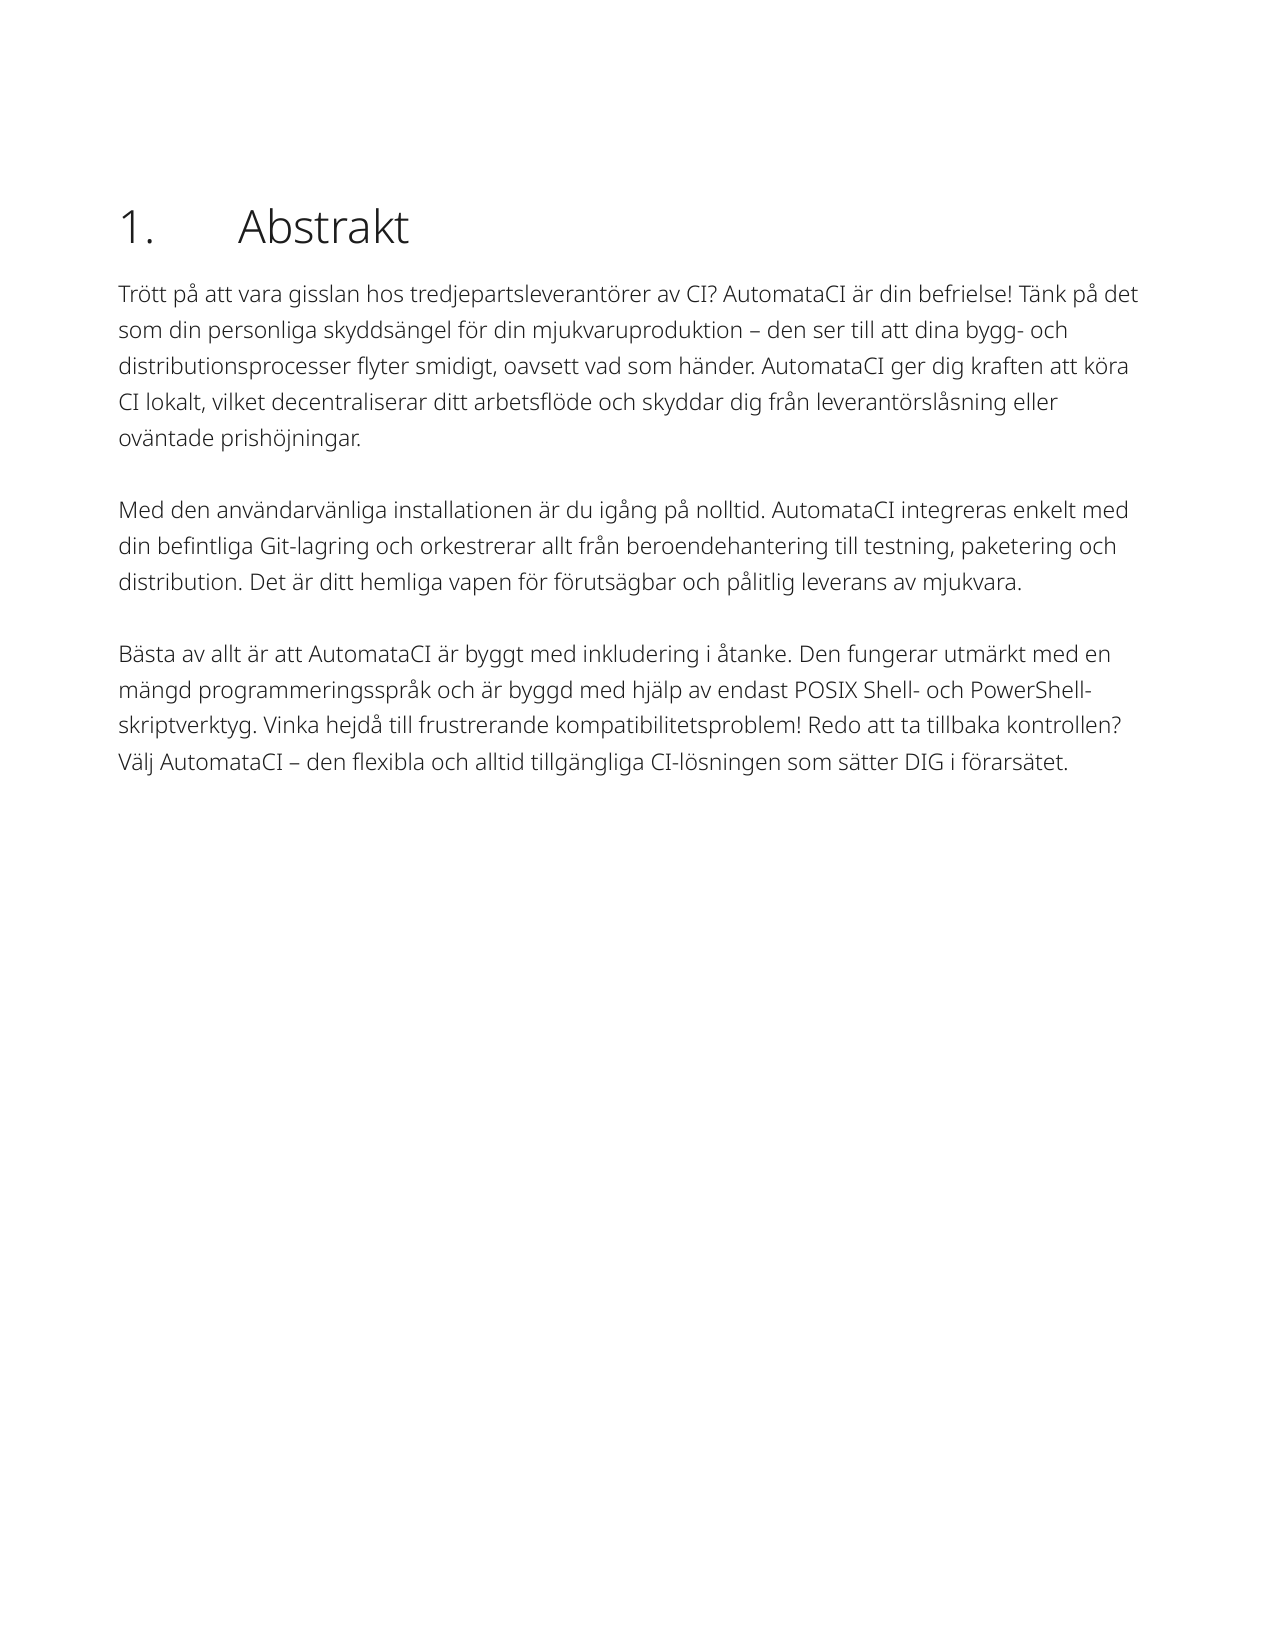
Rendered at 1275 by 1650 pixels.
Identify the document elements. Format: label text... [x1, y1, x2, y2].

subtitle Abstrakt [118, 194, 1157, 257]
text Trött på att vara gisslan hos tredjepartsleverantörer av CI? AutomataCI är din befrielse! Tänk på det som din personliga skyddsängel för din mjukvaruproduktion – den ser till att dina bygg- och distributionsprocesser flyter smidigt, oavsett vad som händer. AutomataCI ger dig kraften att köra CI lokalt, vilket decentraliserar ditt arbetsflöde och skyddar dig från leverantörslåsning eller oväntade prishöjningar. [118, 278, 1157, 453]
text Bästa av allt är att AutomataCI är byggt med inkludering i åtanke. Den fungerar utmärkt med en mängd programmeringsspråk och är byggd med hjälp av endast POSIX Shell- och PowerShell-skriptverktyg. Vinka hejdå till frustrerande kompatibilitetsproblem! Redo att ta tillbaka kontrollen? Välj AutomataCI – den flexibla och alltid tillgängliga CI-lösningen som sätter DIG i förarsätet. [118, 638, 1157, 777]
text Med den användarvänliga installationen är du igång på nolltid. AutomataCI integreras enkelt med din befintliga Git-lagring och orkestrerar allt från beroendehantering till testning, paketering och distribution. Det är ditt hemliga vapen för förutsägbar och pålitlig leverans av mjukvara. [118, 494, 1157, 597]
